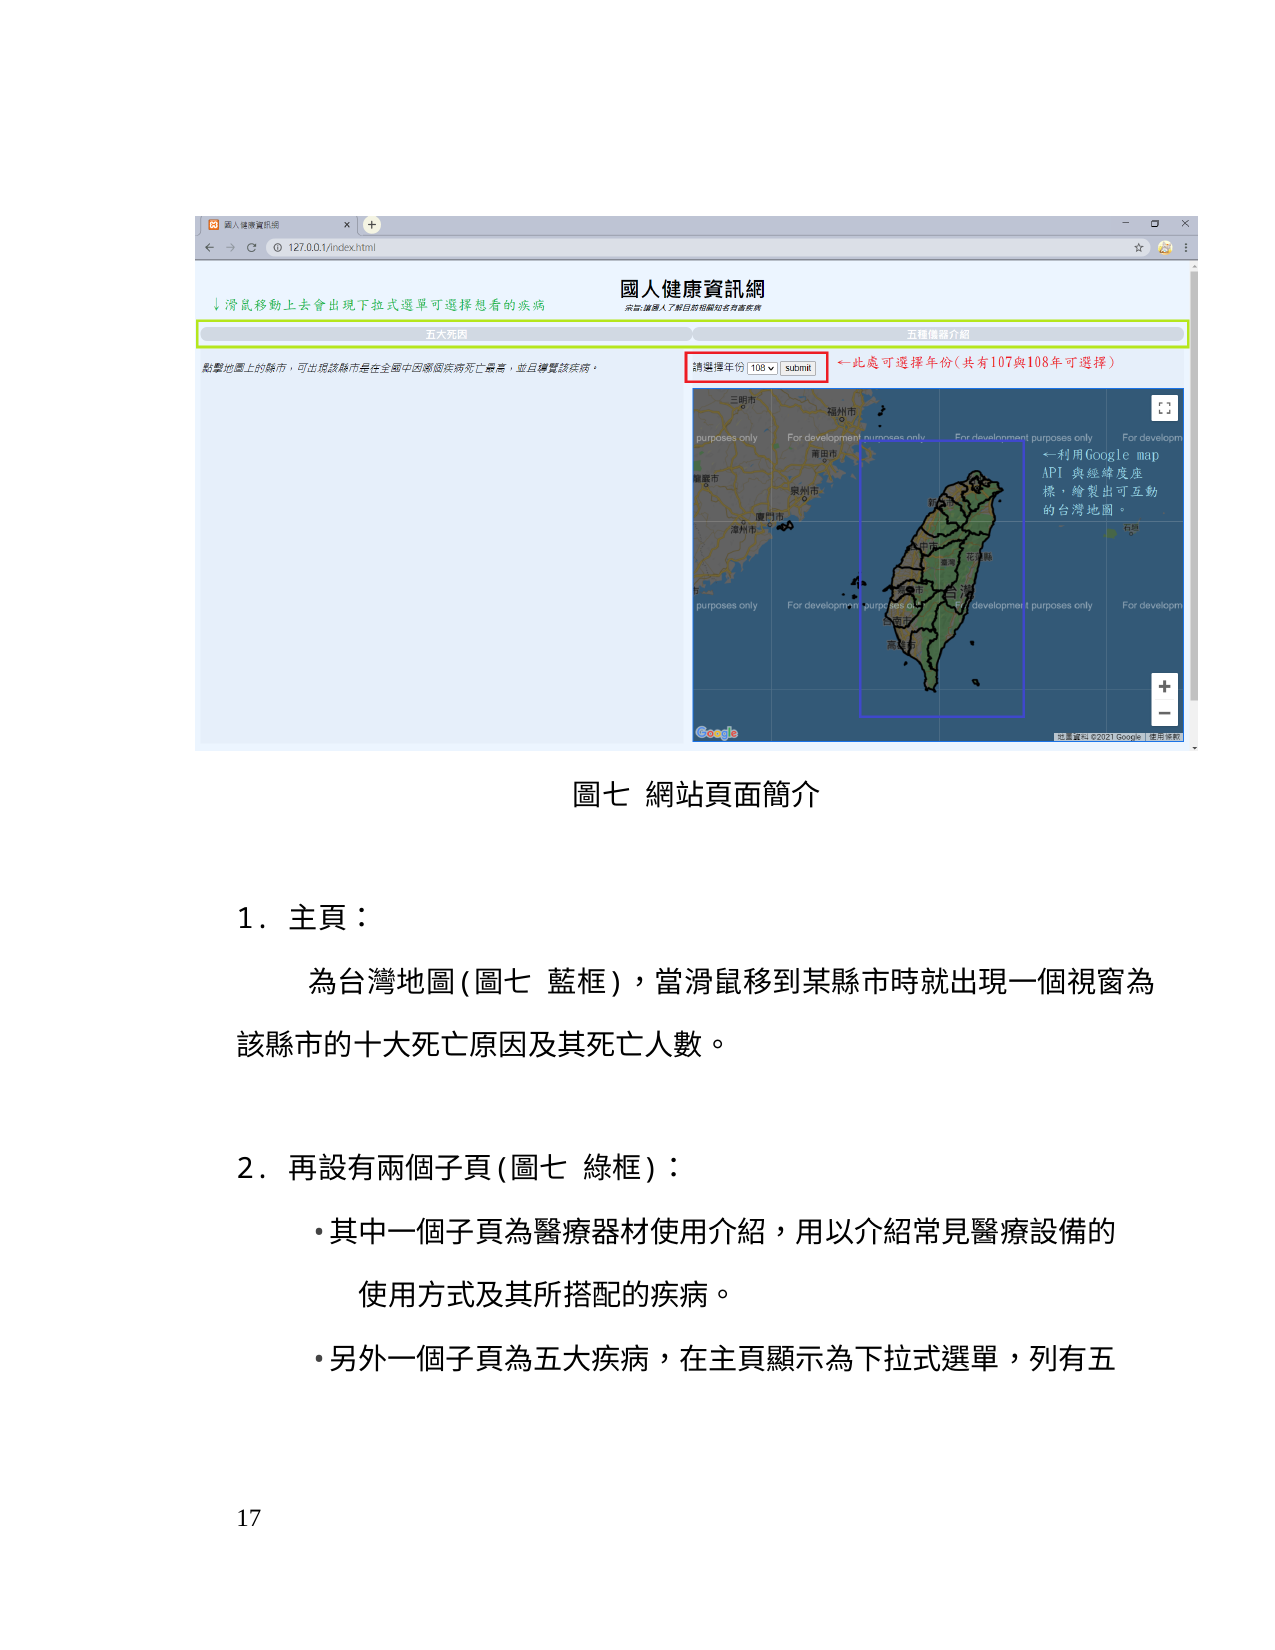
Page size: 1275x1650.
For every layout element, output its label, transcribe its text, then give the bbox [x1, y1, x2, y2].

text [236, 207, 1157, 216]
text 為台灣地圖(圖七 藍框)，當滑鼠移到某縣市時就出現一個視窗為該縣市的十大死亡原因及其死亡人數。 [236, 958, 1157, 1064]
text •其中一個子頁為醫療器材使用介紹，用以介紹常見醫療設備的 [236, 1208, 1157, 1251]
text 1. 主頁： [236, 895, 1157, 937]
text 2. 再設有兩個子頁(圖七 綠框)： [236, 1145, 1157, 1187]
text •另外一個子頁為五大疾病，在主頁顯示為下拉式選單，列有五 [236, 1335, 1157, 1378]
picture [195, 216, 1198, 751]
text 圖七 網站頁面簡介 [236, 751, 1157, 814]
text 使用方式及其所搭配的疾病。 [236, 1272, 1157, 1314]
